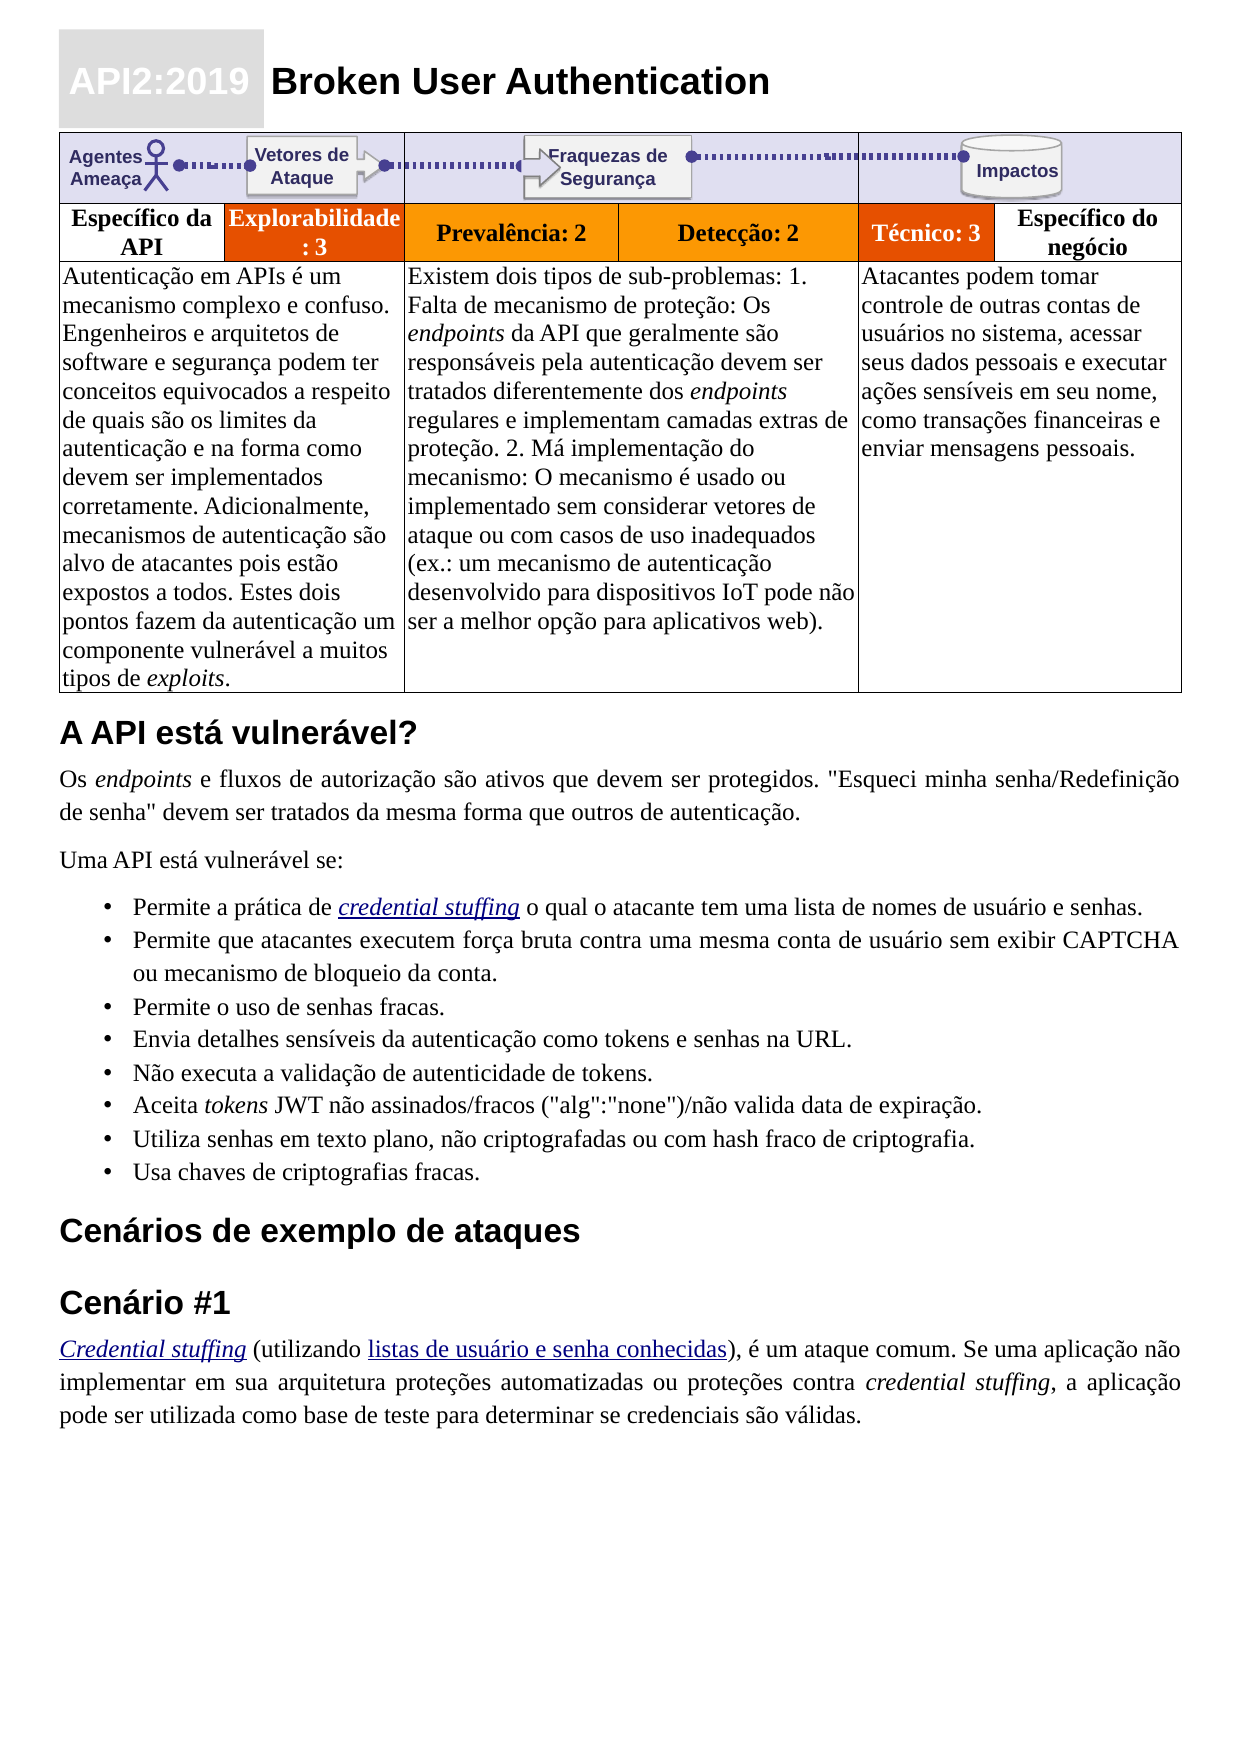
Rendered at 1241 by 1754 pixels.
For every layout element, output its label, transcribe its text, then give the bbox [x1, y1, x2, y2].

list Utiliza senhas em texto plano, não criptografadas ou com hash fraco de criptografia. [103, 1124, 1181, 1152]
table_header [618, 133, 858, 203]
table_cell Autenticação em APIs é um mecanismo complexo e confuso. Engenheiros e arquitetos de software e segurança podem ter conceitos equivocados a respeito de quais são os limites da autenticação e na forma como devem ser implementados corretamente. Adicionalmente, mecanismos de autenticação são alvo de atacantes pois estão expostos a todos. Estes dois pontos fazem da autenticação um componente vulnerável a muitos tipos de exploits. [60, 262, 404, 692]
table_cell Específico do negócio [995, 204, 1181, 261]
list Usa chaves de criptografias fracas. [103, 1157, 1181, 1185]
text Credential stuffing (utilizando listas de usuário e senha conhecidas), é um ataque comum. Se uma aplicação não implementar em sua arquitetura proteções automatizadas ou proteções contra credential stuffing, a aplicação pode ser utilizada como base de teste para determinar se credenciais são válidas. [59, 1334, 1181, 1428]
table_cell Prevalência: 2 [405, 204, 618, 261]
table_cell Técnico: 3 [859, 204, 994, 261]
table_header [859, 133, 994, 203]
table_cell Específico da API [60, 204, 224, 261]
table_header [224, 133, 404, 203]
text Os endpoints e fluxos de autorização são ativos que devem ser protegidos. "Esqueci minha senha/Redefinição de senha" devem ser tratados da mesma forma que outros de autenticação. [59, 764, 1181, 826]
list Não executa a validação de autenticidade de tokens. [103, 1058, 1181, 1086]
table_header [994, 133, 1181, 203]
list Aceita tokens JWT não assinados/fracos ("alg":"none")/não valida data de expiração. [103, 1091, 1181, 1119]
list Permite que atacantes executem força bruta contra uma mesma conta de usuário sem exibir CAPTCHA ou mecanismo de bloqueio da conta. [103, 926, 1181, 987]
table_cell Explorabilidade: 3 [225, 204, 404, 261]
table_cell Existem dois tipos de sub-problemas: 1. Falta de mecanismo de proteção: Os endpoints da API que geralmente são responsáveis pela autenticação devem ser tratados diferentemente dos endpoints regulares e implementam camadas extras de proteção. 2. Má implementação do mecanismo: O mecanismo é usado ou implementado sem considerar vetores de ataque ou com casos de uso inadequados (ex.: um mecanismo de autenticação desenvolvido para dispositivos IoT pode não ser a melhor opção para aplicativos web). [405, 262, 858, 692]
table_cell Atacantes podem tomar controle de outras contas de usuários no sistema, acessar seus dados pessoais e executar ações sensíveis em seu nome, como transações financeiras e enviar mensagens pessoais. [859, 262, 1181, 692]
table_header [60, 133, 224, 203]
list Permite a prática de credential stuffing o qual o atacante tem uma lista de nomes de usuário e senhas. [103, 892, 1181, 921]
subtitle Cenário #1 [59, 1282, 1181, 1321]
subtitle A API está vulnerável? [59, 713, 1181, 752]
text Uma API está vulnerável se: [59, 845, 1181, 874]
table_cell Detecção: 2 [619, 204, 858, 261]
subtitle Cenários de exemplo de ataques [59, 1211, 1181, 1249]
list Permite o uso de senhas fracas. [103, 992, 1181, 1020]
list Envia detalhes sensíveis da autenticação como tokens e senhas na URL. [103, 1024, 1181, 1053]
table_header [405, 133, 618, 203]
